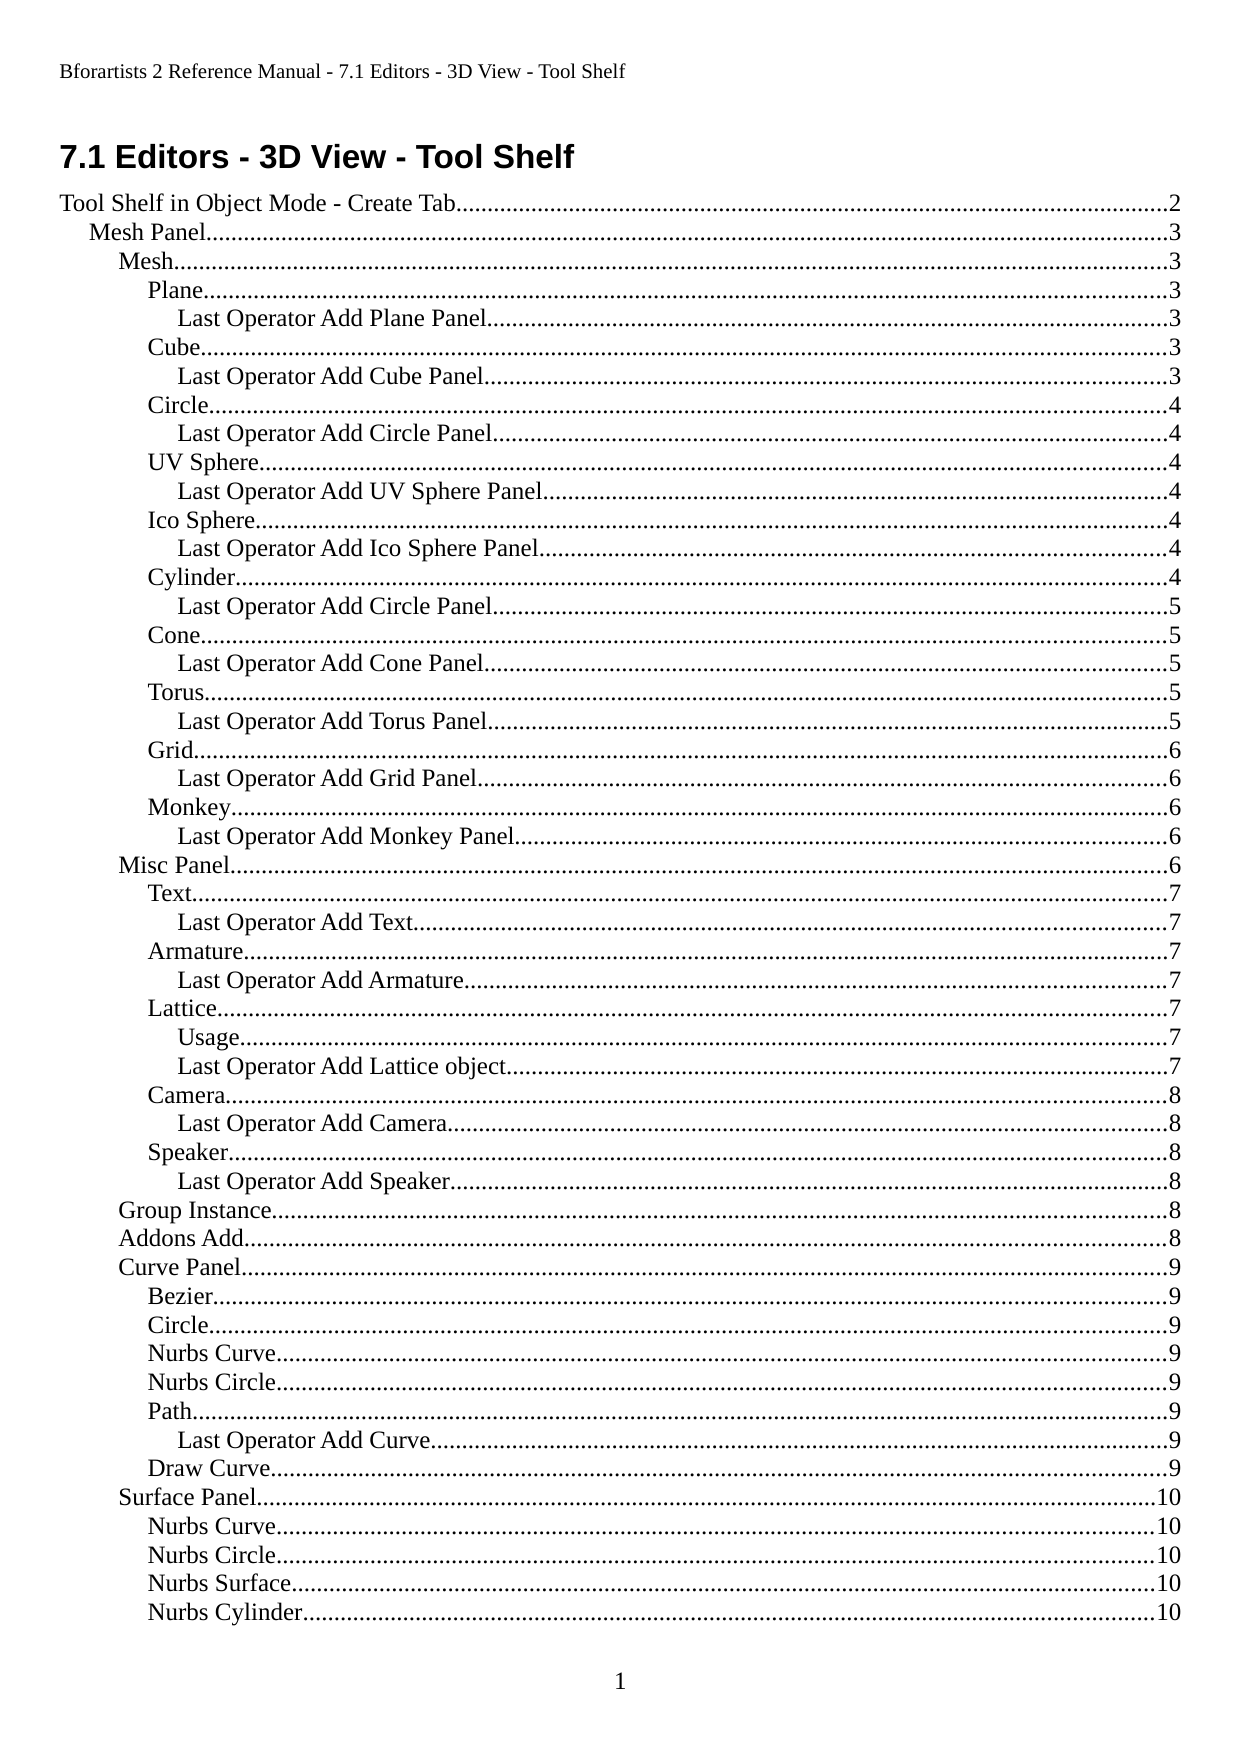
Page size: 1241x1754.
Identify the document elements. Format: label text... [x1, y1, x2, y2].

text Last Operator Add UV Sphere Panel 4 [177, 476, 1181, 505]
text Last Operator Add Armature 7 [177, 965, 1181, 993]
text Cone 5 [147, 620, 1181, 648]
text Last Operator Add Curve 9 [177, 1425, 1181, 1453]
text Last Operator Add Cube Panel 3 [177, 361, 1181, 390]
text Nurbs Circle 10 [147, 1540, 1181, 1568]
text UV Sphere 4 [147, 447, 1181, 476]
text Speaker 8 [147, 1137, 1181, 1166]
text Misc Panel 6 [118, 850, 1181, 878]
text Cube 3 [147, 332, 1181, 361]
text Curve Panel 9 [118, 1252, 1181, 1281]
text Last Operator Add Speaker 8 [177, 1166, 1181, 1195]
text Last Operator Add Plane Panel 3 [177, 303, 1181, 332]
text Camera 8 [147, 1080, 1181, 1108]
text Group Instance 8 [118, 1195, 1181, 1223]
text Ico Sphere 4 [147, 505, 1181, 533]
text Last Operator Add Grid Panel 6 [177, 763, 1181, 792]
text Last Operator Add Ico Sphere Panel 4 [177, 533, 1181, 562]
text Mesh Panel 3 [88, 217, 1181, 246]
text Bezier 9 [147, 1281, 1181, 1310]
text Last Operator Add Cone Panel 5 [177, 648, 1181, 677]
text Addons Add 8 [118, 1223, 1181, 1252]
text Circle 9 [147, 1310, 1181, 1338]
text Grid 6 [147, 735, 1181, 763]
text Nurbs Cylinder 10 [147, 1597, 1181, 1626]
text Last Operator Add Lattice object 7 [177, 1051, 1181, 1080]
text Last Operator Add Torus Panel 5 [177, 706, 1181, 735]
text Last Operator Add Text 7 [177, 907, 1181, 936]
text Nurbs Surface 10 [147, 1568, 1181, 1597]
text Last Operator Add Circle Panel 5 [177, 591, 1181, 620]
text Armature 7 [147, 936, 1181, 965]
text Torus 5 [147, 677, 1181, 706]
text Text 7 [147, 878, 1181, 907]
text Lattice 7 [147, 993, 1181, 1022]
text Nurbs Curve 10 [147, 1511, 1181, 1540]
text Last Operator Add Circle Panel 4 [177, 418, 1181, 447]
text Path 9 [147, 1396, 1181, 1425]
subtitle 7.1 Editors - 3D View - Tool Shelf [59, 138, 1181, 176]
text Mesh 3 [118, 246, 1181, 275]
text Last Operator Add Monkey Panel 6 [177, 821, 1181, 850]
text Draw Curve 9 [147, 1453, 1181, 1482]
text Nurbs Curve 9 [147, 1338, 1181, 1367]
text Monkey 6 [147, 792, 1181, 821]
text Nurbs Circle 9 [147, 1367, 1181, 1396]
text Plane 3 [147, 275, 1181, 303]
text Cylinder 4 [147, 562, 1181, 591]
text Last Operator Add Camera 8 [177, 1108, 1181, 1137]
text Tool Shelf in Object Mode - Create Tab 2 [59, 188, 1181, 217]
text Usage 7 [177, 1022, 1181, 1051]
text Surface Panel 10 [118, 1482, 1181, 1511]
text Circle 4 [147, 390, 1181, 418]
